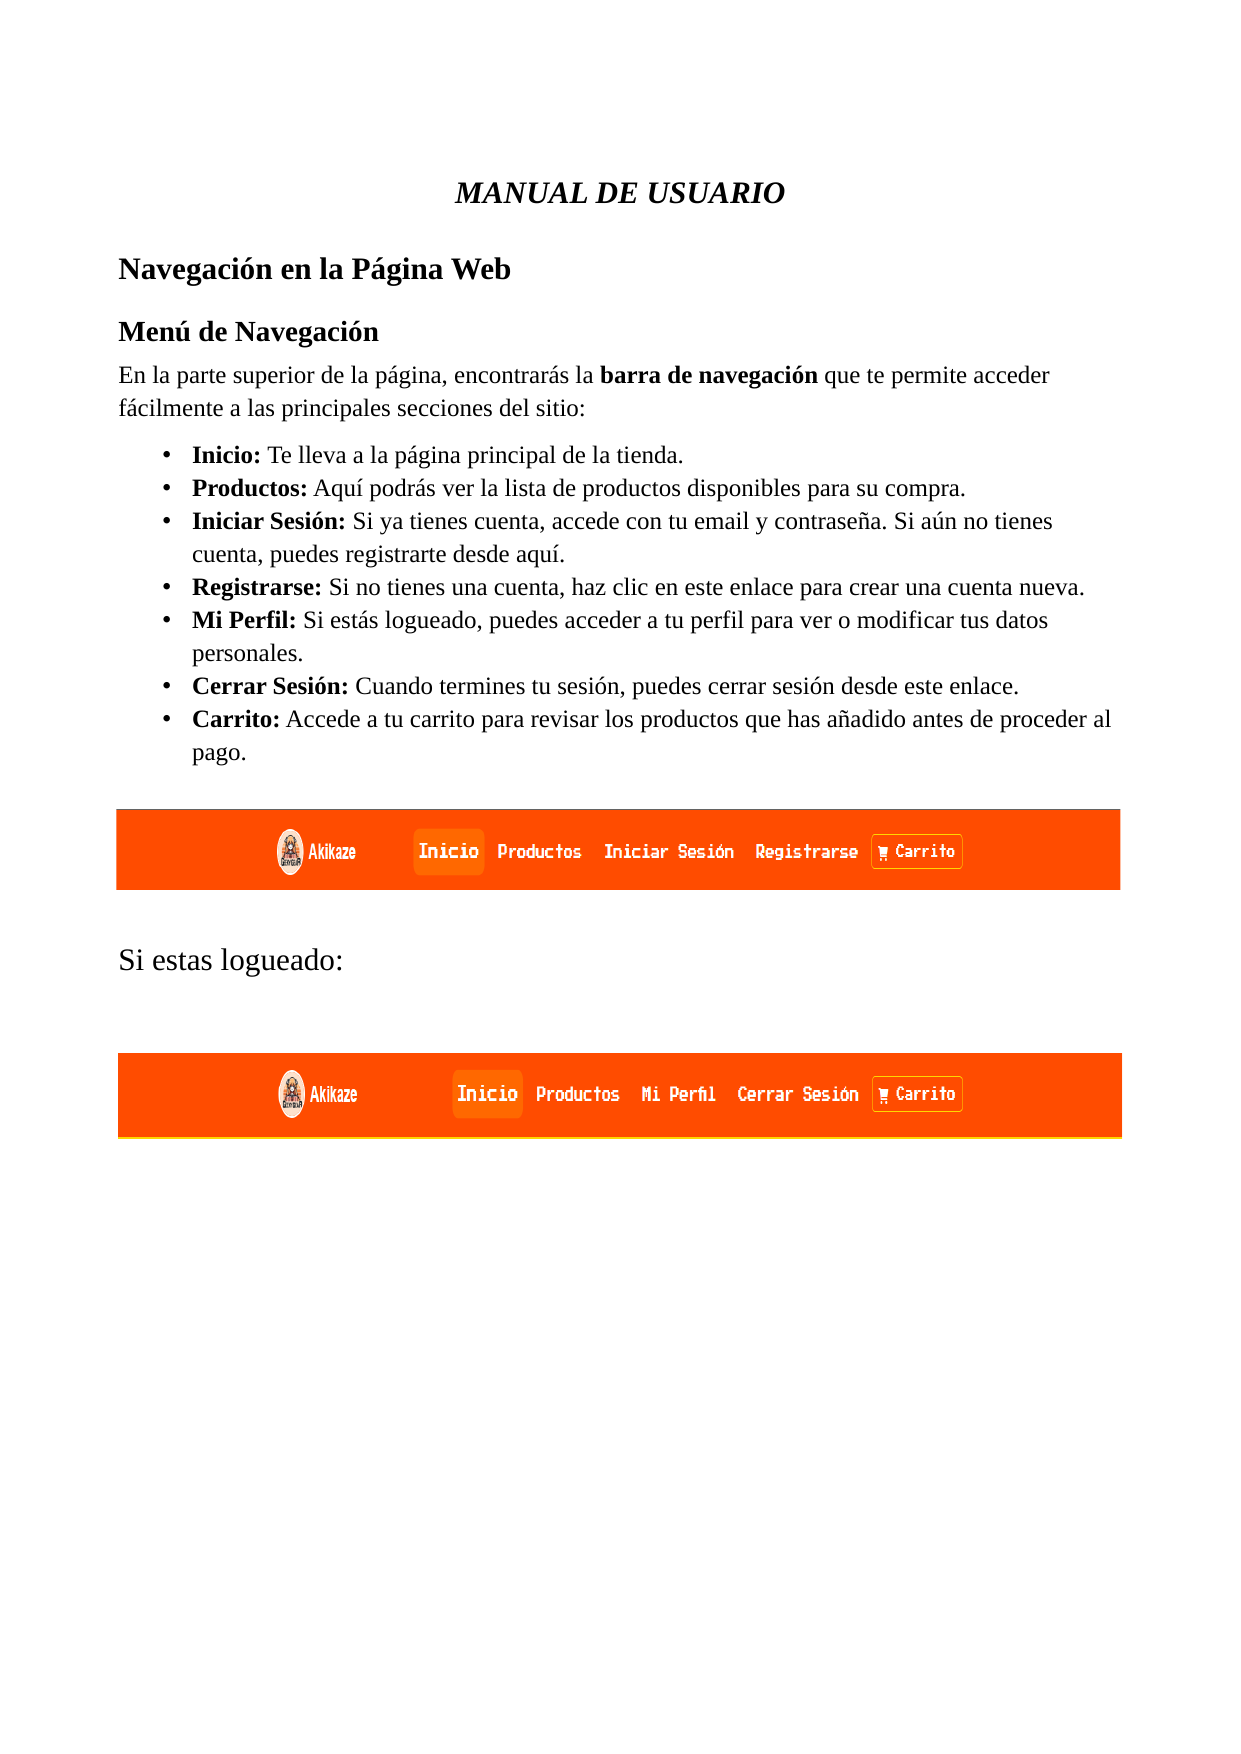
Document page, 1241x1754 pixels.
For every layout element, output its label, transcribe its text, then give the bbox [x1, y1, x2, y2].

list Iniciar Sesión: Si ya tienes cuenta, accede con tu email y contraseña. Si aún no tienes cuenta, puedes registrarte desde aquí. [162, 506, 1122, 568]
picture [118, 1053, 1123, 1139]
text En la parte superior de la página, encontrarás la barra de navegación que te permite acceder fácilmente a las principales secciones del sitio: [118, 360, 1122, 421]
subtitle Navegación en la Página Web [118, 251, 1122, 287]
list Carrito: Accede a tu carrito para revisar los productos que has añadido antes de proceder al pago. [162, 704, 1122, 766]
subtitle Menú de Navegación [118, 314, 1122, 347]
list Registrarse: Si no tienes una cuenta, haz clic en este enlace para crear una cuenta nueva. [162, 572, 1122, 601]
list Cerrar Sesión: Cuando termines tu sesión, puedes cerrar sesión desde este enlace. [162, 671, 1122, 700]
list Inicio: Te lleva a la página principal de la tienda. [162, 440, 1122, 469]
list Mi Perfil: Si estás logueado, puedes acceder a tu perfil para ver o modificar tus datos personales. [162, 605, 1122, 667]
text MANUAL DE USUARIO [118, 174, 1122, 210]
text Si estas logueado: [118, 941, 1122, 977]
picture [116, 809, 1121, 890]
list Productos: Aquí podrás ver la lista de productos disponibles para su compra. [162, 473, 1122, 502]
